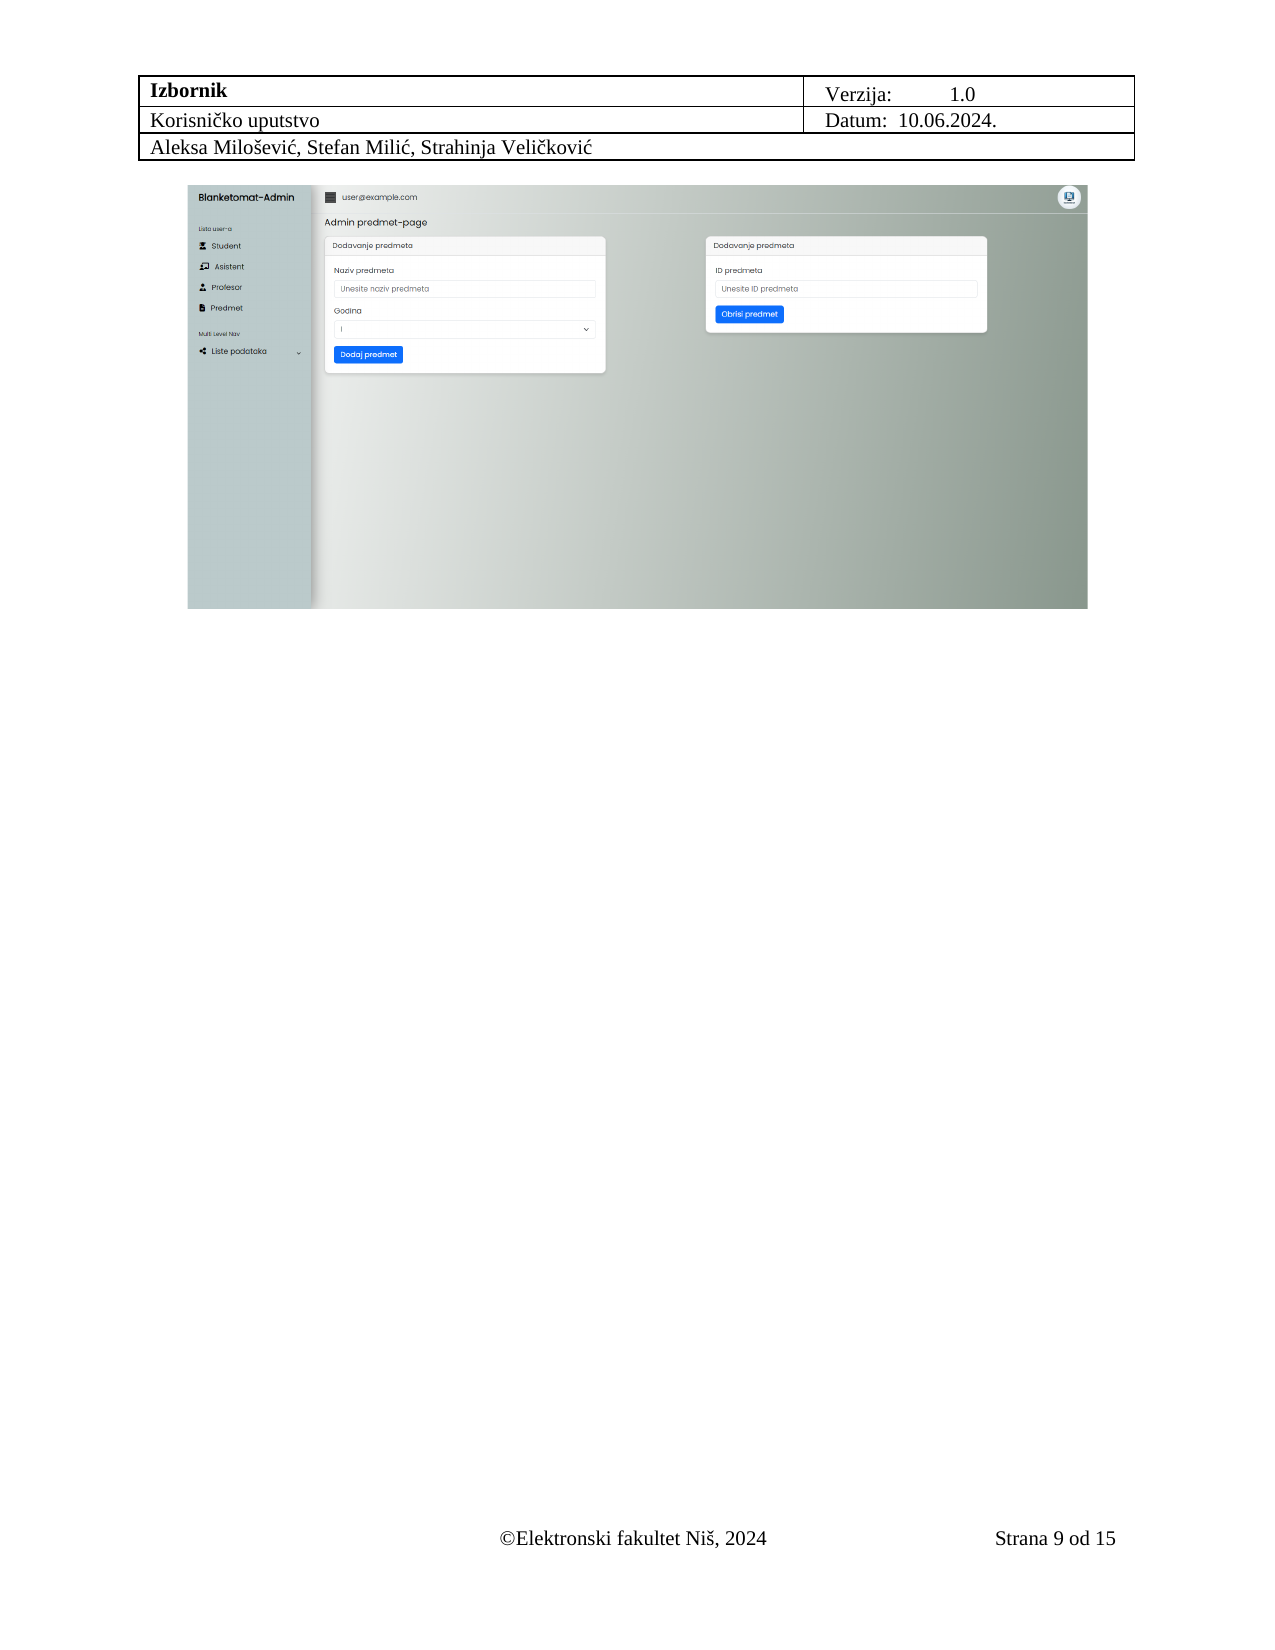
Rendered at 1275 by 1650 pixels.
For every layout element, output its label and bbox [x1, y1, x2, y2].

picture [187, 185, 1088, 609]
